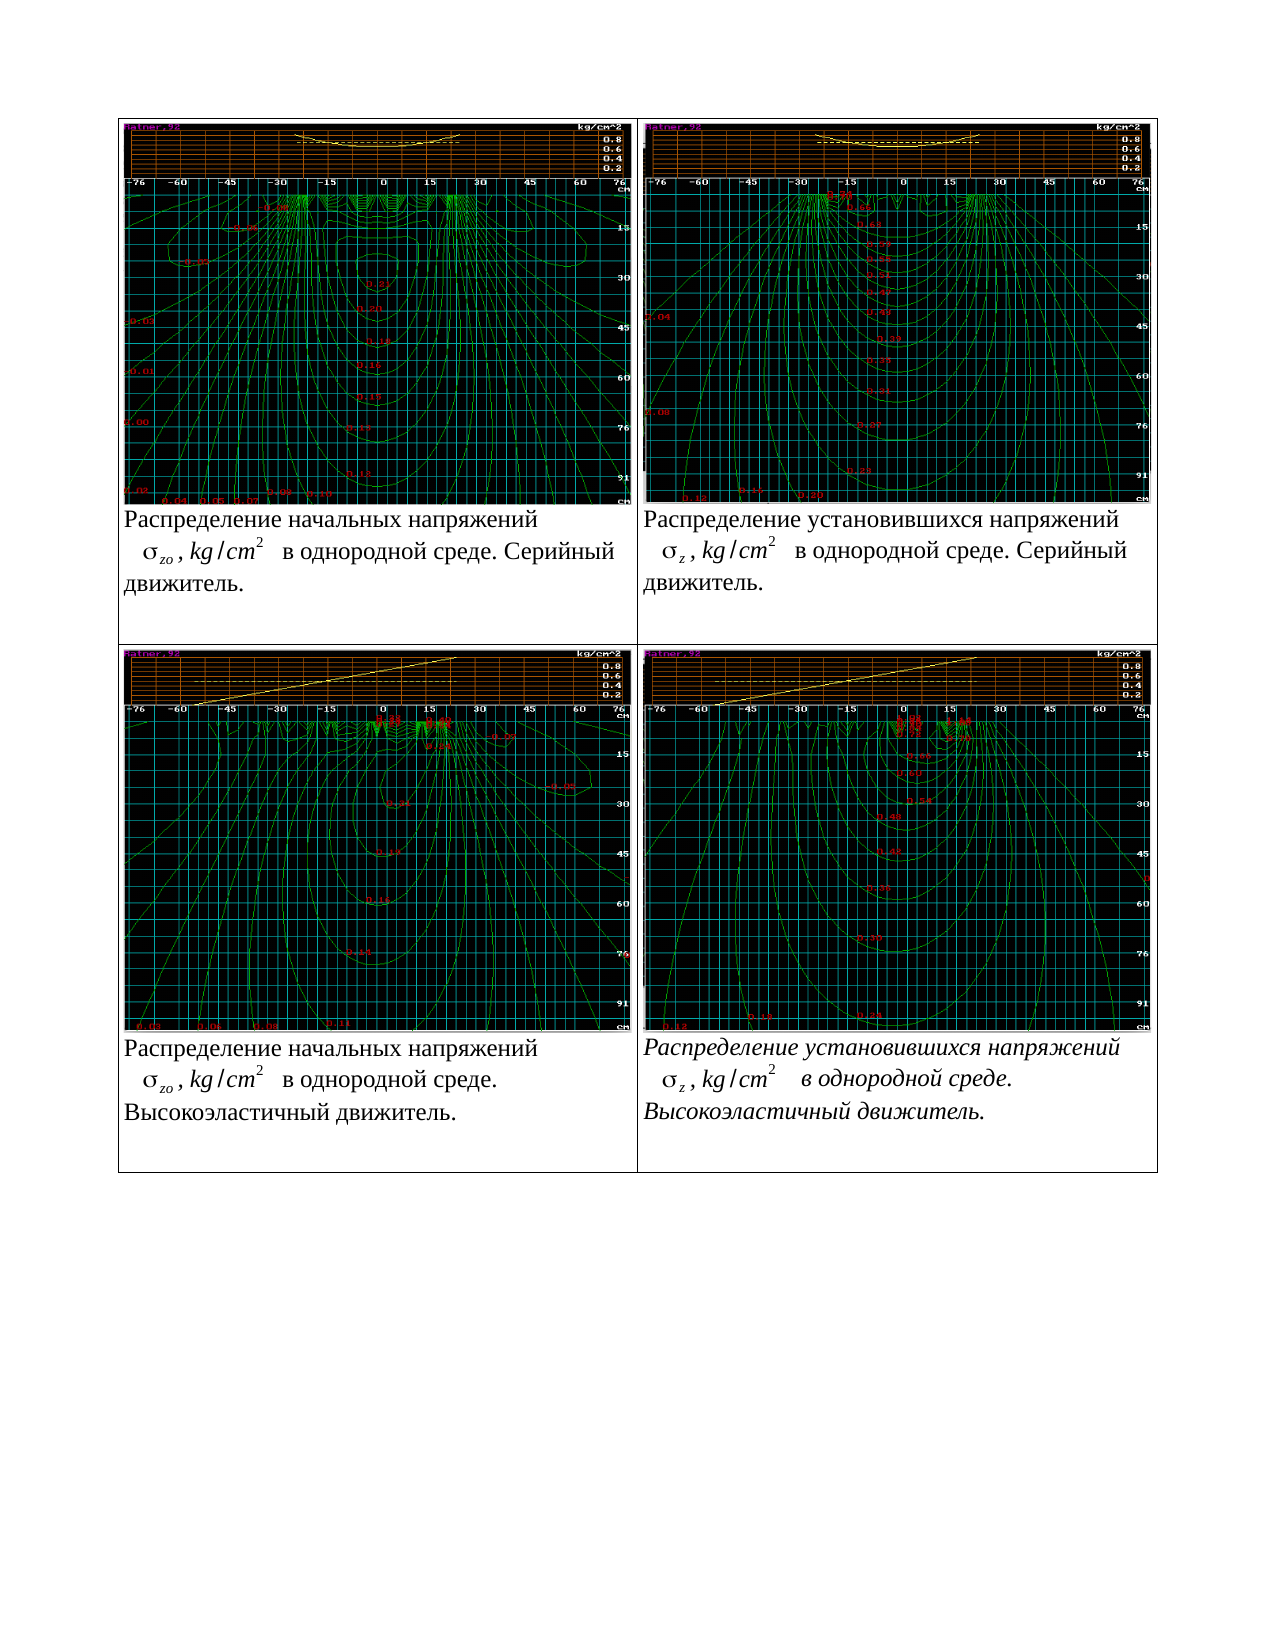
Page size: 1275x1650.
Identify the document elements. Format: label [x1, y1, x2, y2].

table_header [119, 119, 637, 504]
table_header [638, 119, 1157, 644]
picture [123, 649, 632, 1033]
table_header [119, 505, 637, 644]
picture [123, 123, 632, 505]
picture [643, 649, 1152, 1033]
table_cell [638, 645, 1157, 1172]
table_cell [119, 645, 637, 1172]
picture [643, 123, 1152, 504]
